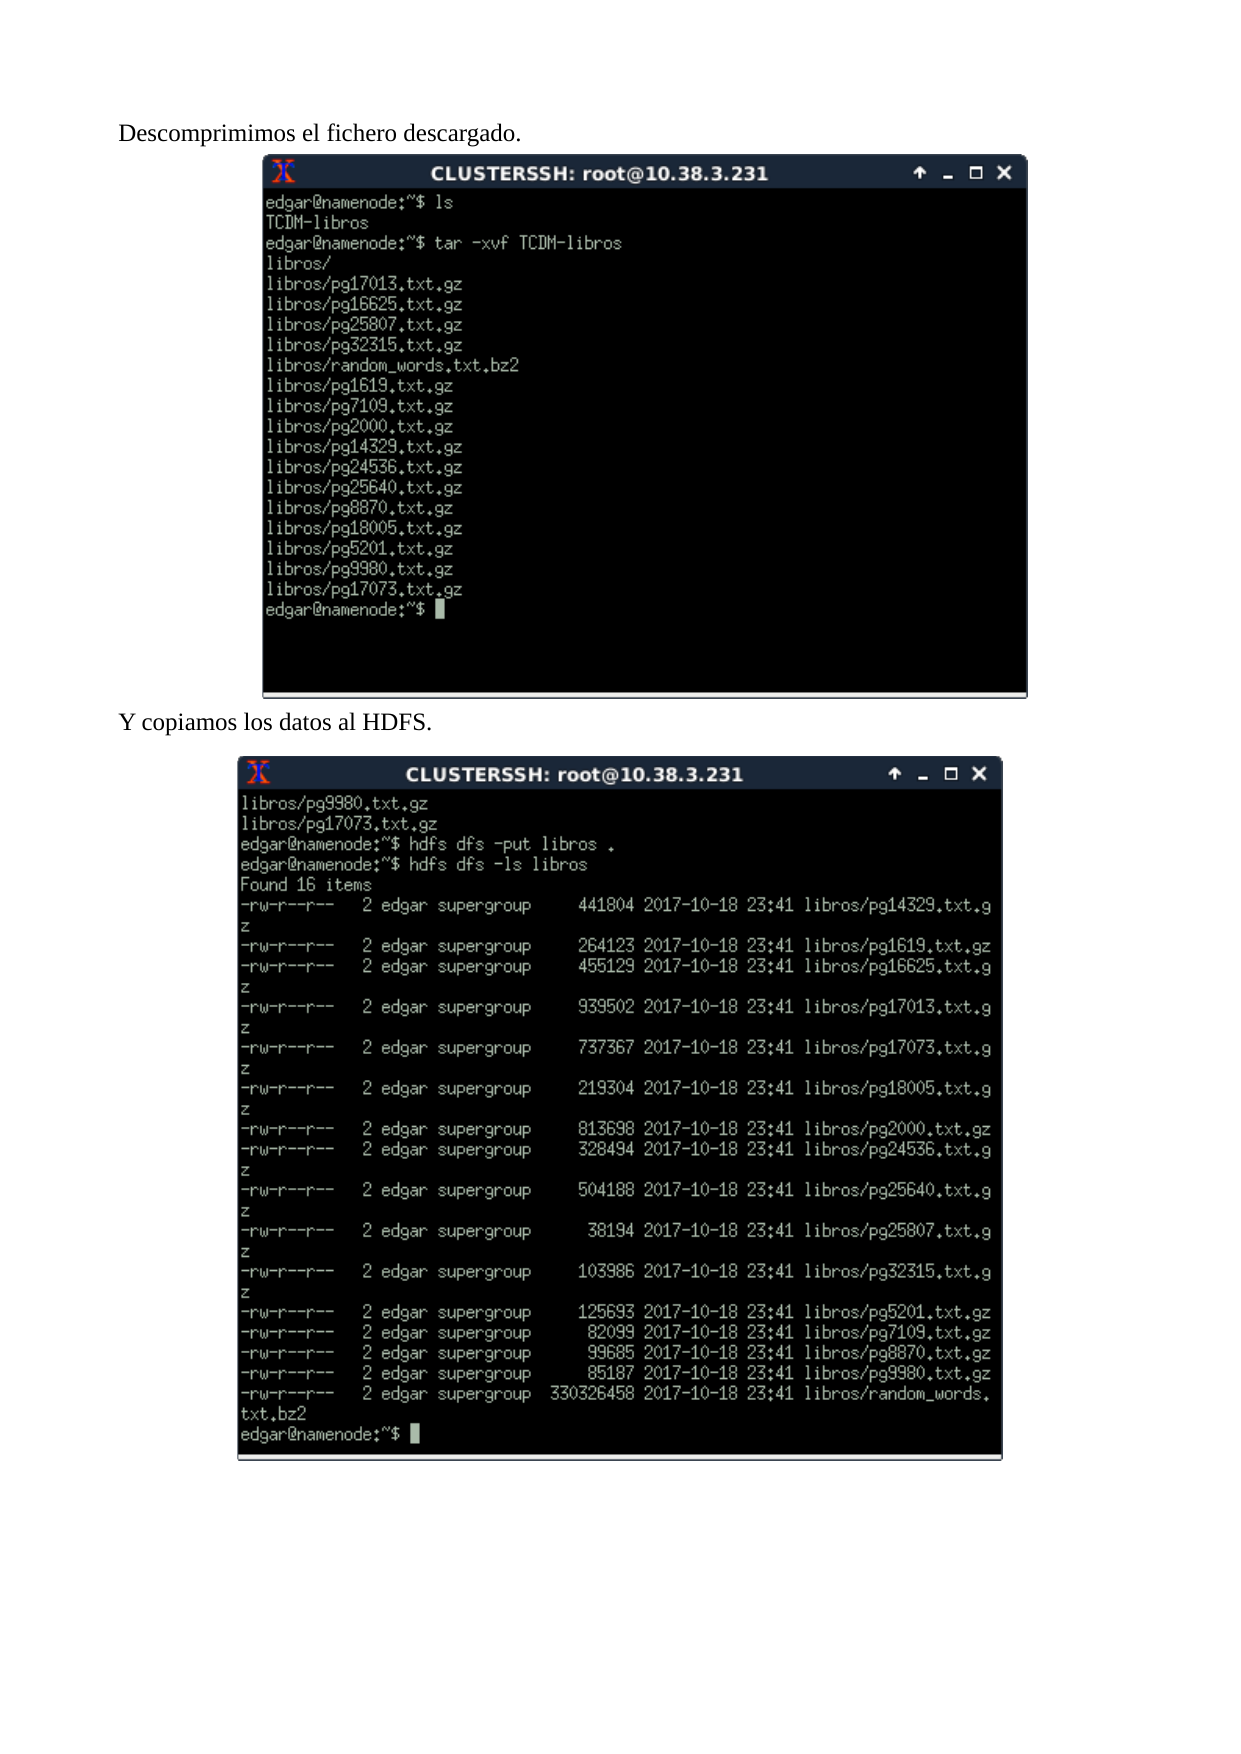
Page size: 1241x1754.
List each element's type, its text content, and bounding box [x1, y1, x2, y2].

text Y copiamos los datos al HDFS. [118, 707, 1122, 736]
picture [262, 154, 1028, 699]
text Descomprimimos el fichero descargado. [118, 118, 1122, 147]
picture [237, 756, 1003, 1461]
